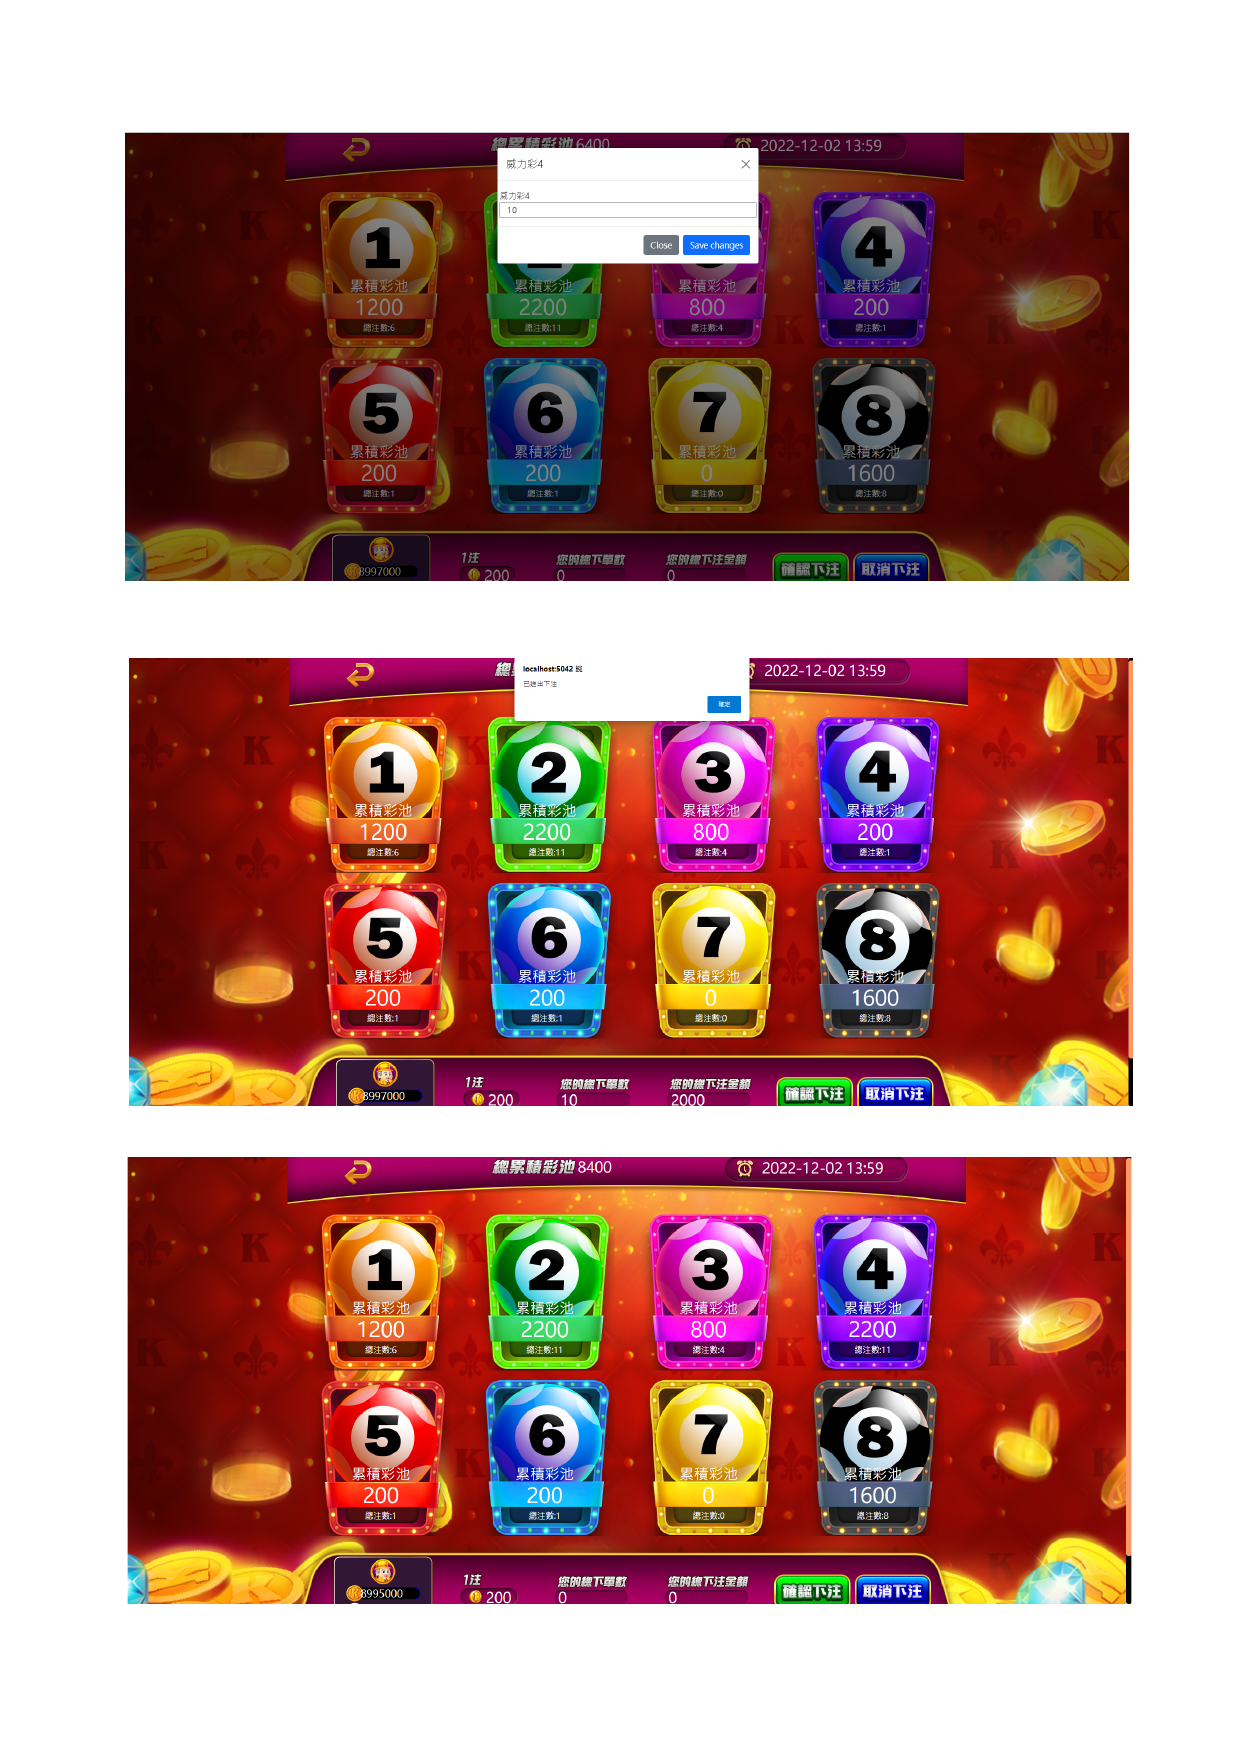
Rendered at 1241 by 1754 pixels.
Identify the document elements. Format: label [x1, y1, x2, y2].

picture [127, 1157, 1132, 1604]
picture [125, 132, 1130, 581]
picture [129, 658, 1133, 1106]
